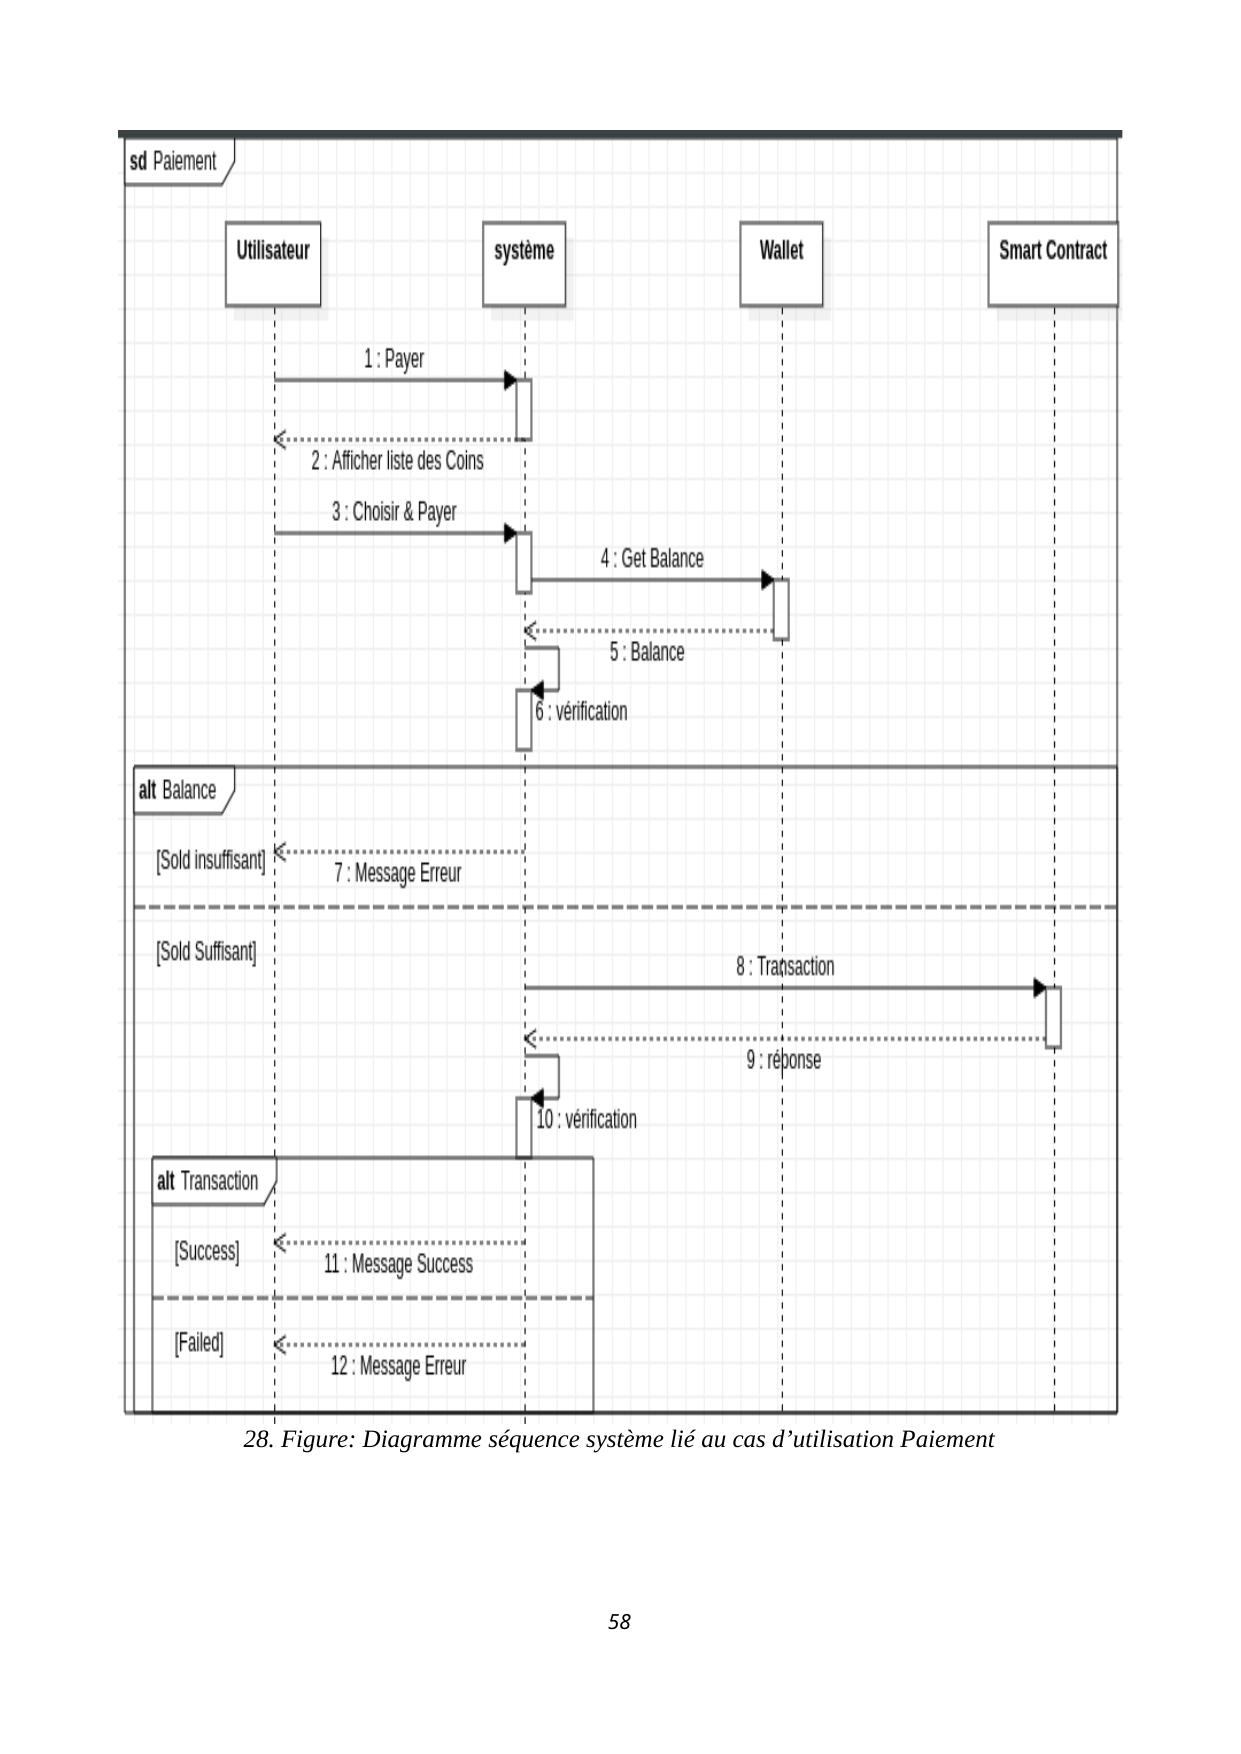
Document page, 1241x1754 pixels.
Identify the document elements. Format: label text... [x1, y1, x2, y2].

text 28. Figure: Diagramme séquence système lié au cas d’utilisation Paiement [118, 1424, 1122, 1453]
picture [118, 130, 1123, 1424]
